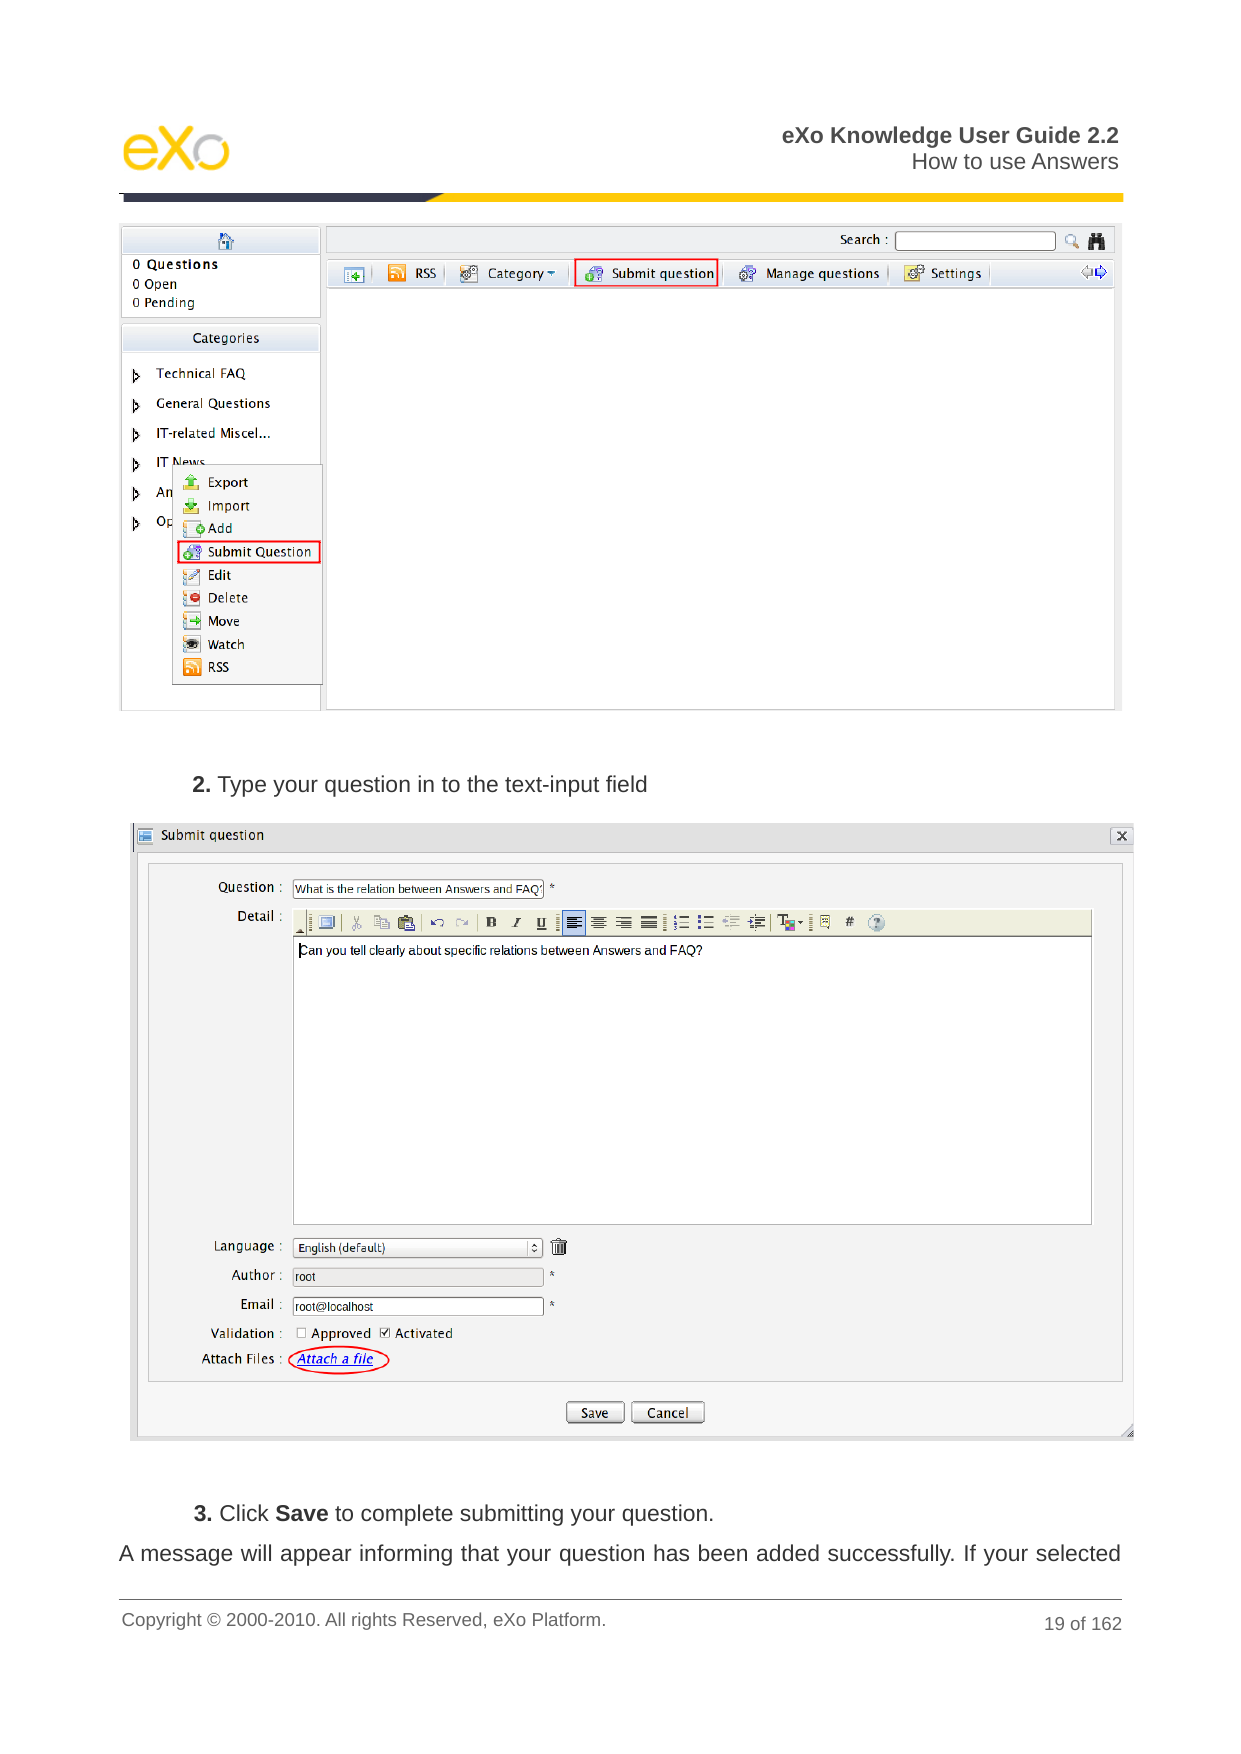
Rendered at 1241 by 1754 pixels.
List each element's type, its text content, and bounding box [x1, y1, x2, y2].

picture [118, 223, 1123, 711]
picture [123, 125, 230, 171]
text A message will appear informing that your question has been added successfully. If your selected [118, 1540, 1122, 1566]
picture [130, 823, 1134, 1441]
picture [123, 193, 1124, 202]
text 2. Type your question in to the text-input field [118, 771, 1122, 797]
list 3. Click Save to complete submitting your question. [156, 1500, 1122, 1527]
